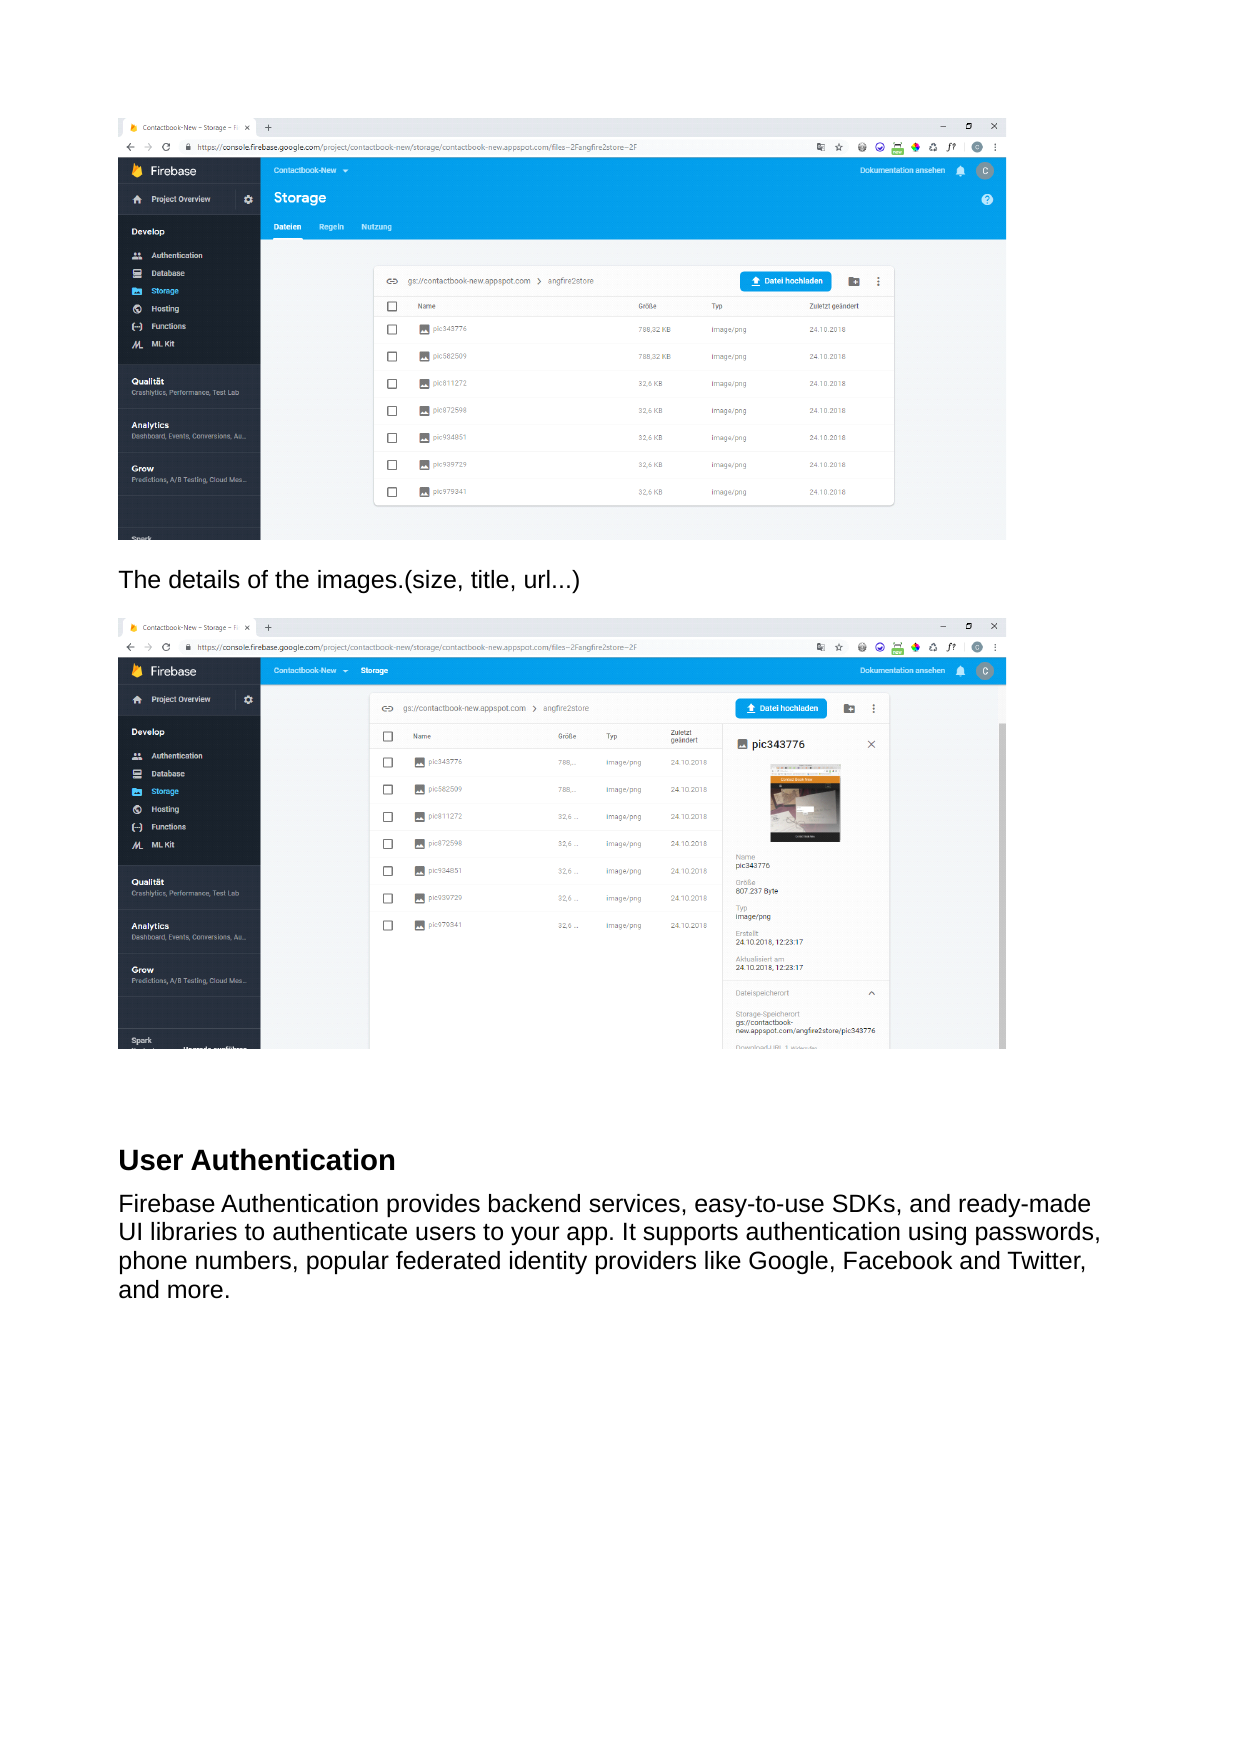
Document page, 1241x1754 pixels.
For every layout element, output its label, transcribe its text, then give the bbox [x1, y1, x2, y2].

text The details of the images.(size, title, url...) [118, 565, 1122, 594]
subtitle User Authentication [118, 1142, 1122, 1176]
text Firebase Authentication provides backend services, easy-to-use SDKs, and ready-made UI libraries to authenticate users to your app. It supports authentication using passwords, phone numbers, popular federated identity providers like Google, Facebook and Twitter, and more. [118, 1189, 1122, 1304]
